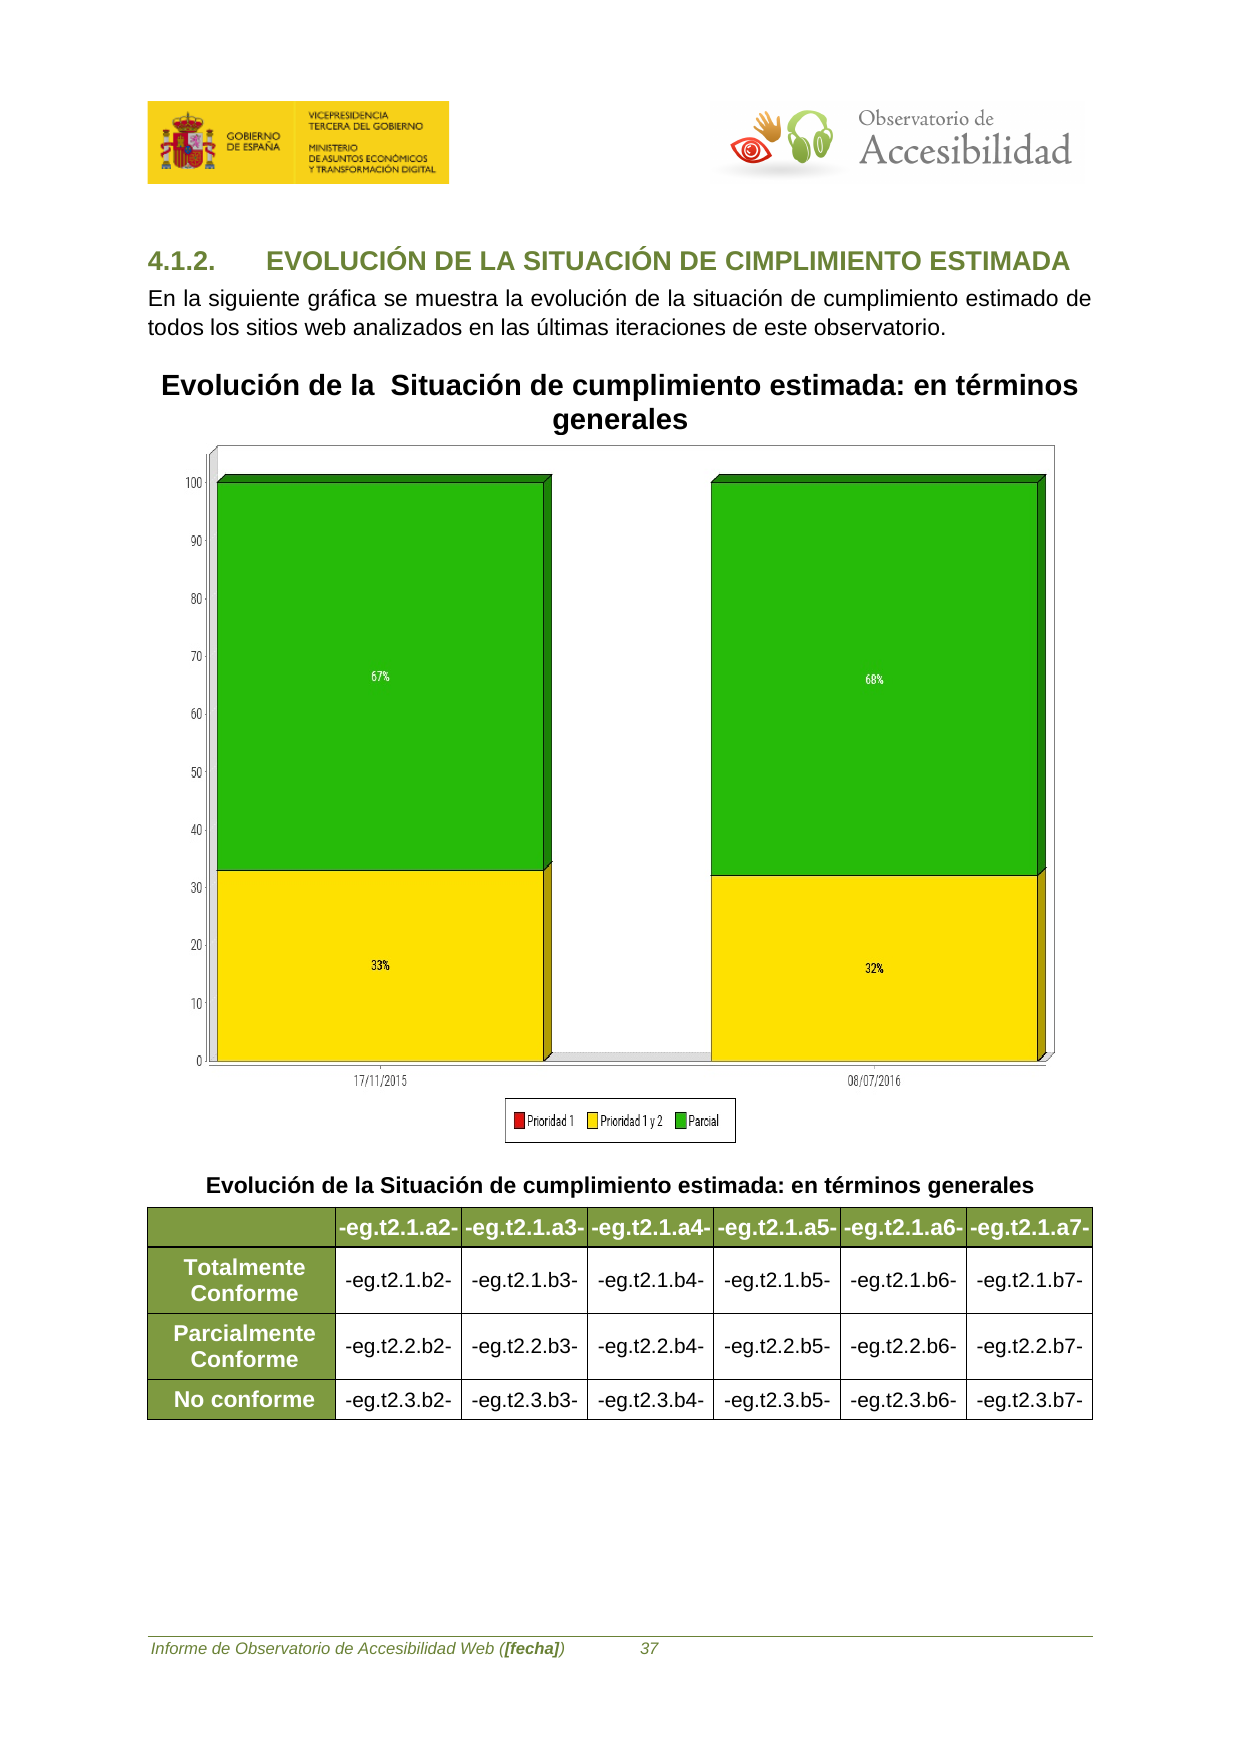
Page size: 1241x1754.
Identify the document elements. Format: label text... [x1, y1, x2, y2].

table_header -eg.t2.1.a5- [714, 1208, 840, 1246]
table_header -eg.t2.1.a4- [588, 1208, 713, 1246]
picture [710, 101, 1086, 184]
table_cell -eg.t2.1.b4- [588, 1248, 713, 1313]
table_header -eg.t2.1.a2- [336, 1208, 461, 1246]
picture [147, 101, 450, 184]
table_cell -eg.t2.2.b5- [714, 1314, 840, 1379]
table_cell Totalmente Conforme [148, 1248, 335, 1313]
table_header -eg.t2.1.a6- [841, 1208, 966, 1246]
table_cell -eg.t2.2.b3- [462, 1314, 587, 1379]
subtitle Evolución de LA SITUACIÓN de cimplimiento estimadA [148, 245, 1092, 276]
table_cell -eg.t2.1.b2- [336, 1248, 461, 1313]
text Evolución de la Situación de cumplimiento estimada: en términos generales [148, 1172, 1092, 1199]
table_cell -eg.t2.1.b6- [841, 1248, 966, 1313]
table_cell -eg.t2.2.b4- [588, 1314, 713, 1379]
table_cell -eg.t2.2.b2- [336, 1314, 461, 1379]
table_cell -eg.t2.1.b3- [462, 1248, 587, 1313]
table_cell -eg.t2.1.b7- [967, 1248, 1092, 1313]
table_cell Parcialmente Conforme [148, 1314, 335, 1379]
table_cell -eg.t2.3.b2- [336, 1380, 461, 1419]
table_header -eg.t2.1.a3- [462, 1208, 587, 1246]
table_cell -eg.t2.3.b5- [714, 1380, 840, 1419]
table_cell -eg.t2.1.b5- [714, 1248, 840, 1313]
table_cell -eg.t2.3.b3- [462, 1380, 587, 1419]
text Evolución de la Situación de cumplimiento estimada: en términos generales [148, 368, 1092, 435]
table_cell -eg.t2.3.b7- [967, 1380, 1092, 1419]
table_cell -eg.t2.2.b7- [967, 1314, 1092, 1379]
table_cell -eg.t2.3.b4- [588, 1380, 713, 1419]
table_header -eg.t2.1.a7- [967, 1208, 1092, 1246]
table_cell -eg.t2.3.b6- [841, 1380, 966, 1419]
text En la siguiente gráfica se muestra la evolución de la situación de cumplimiento estimado de todos los sitios web analizados en las últimas iteraciones de este observatorio. [148, 285, 1092, 341]
table_header [148, 1208, 335, 1246]
picture [178, 435, 1062, 1145]
table_cell No conforme [148, 1380, 335, 1419]
table_cell -eg.t2.2.b6- [841, 1314, 966, 1379]
